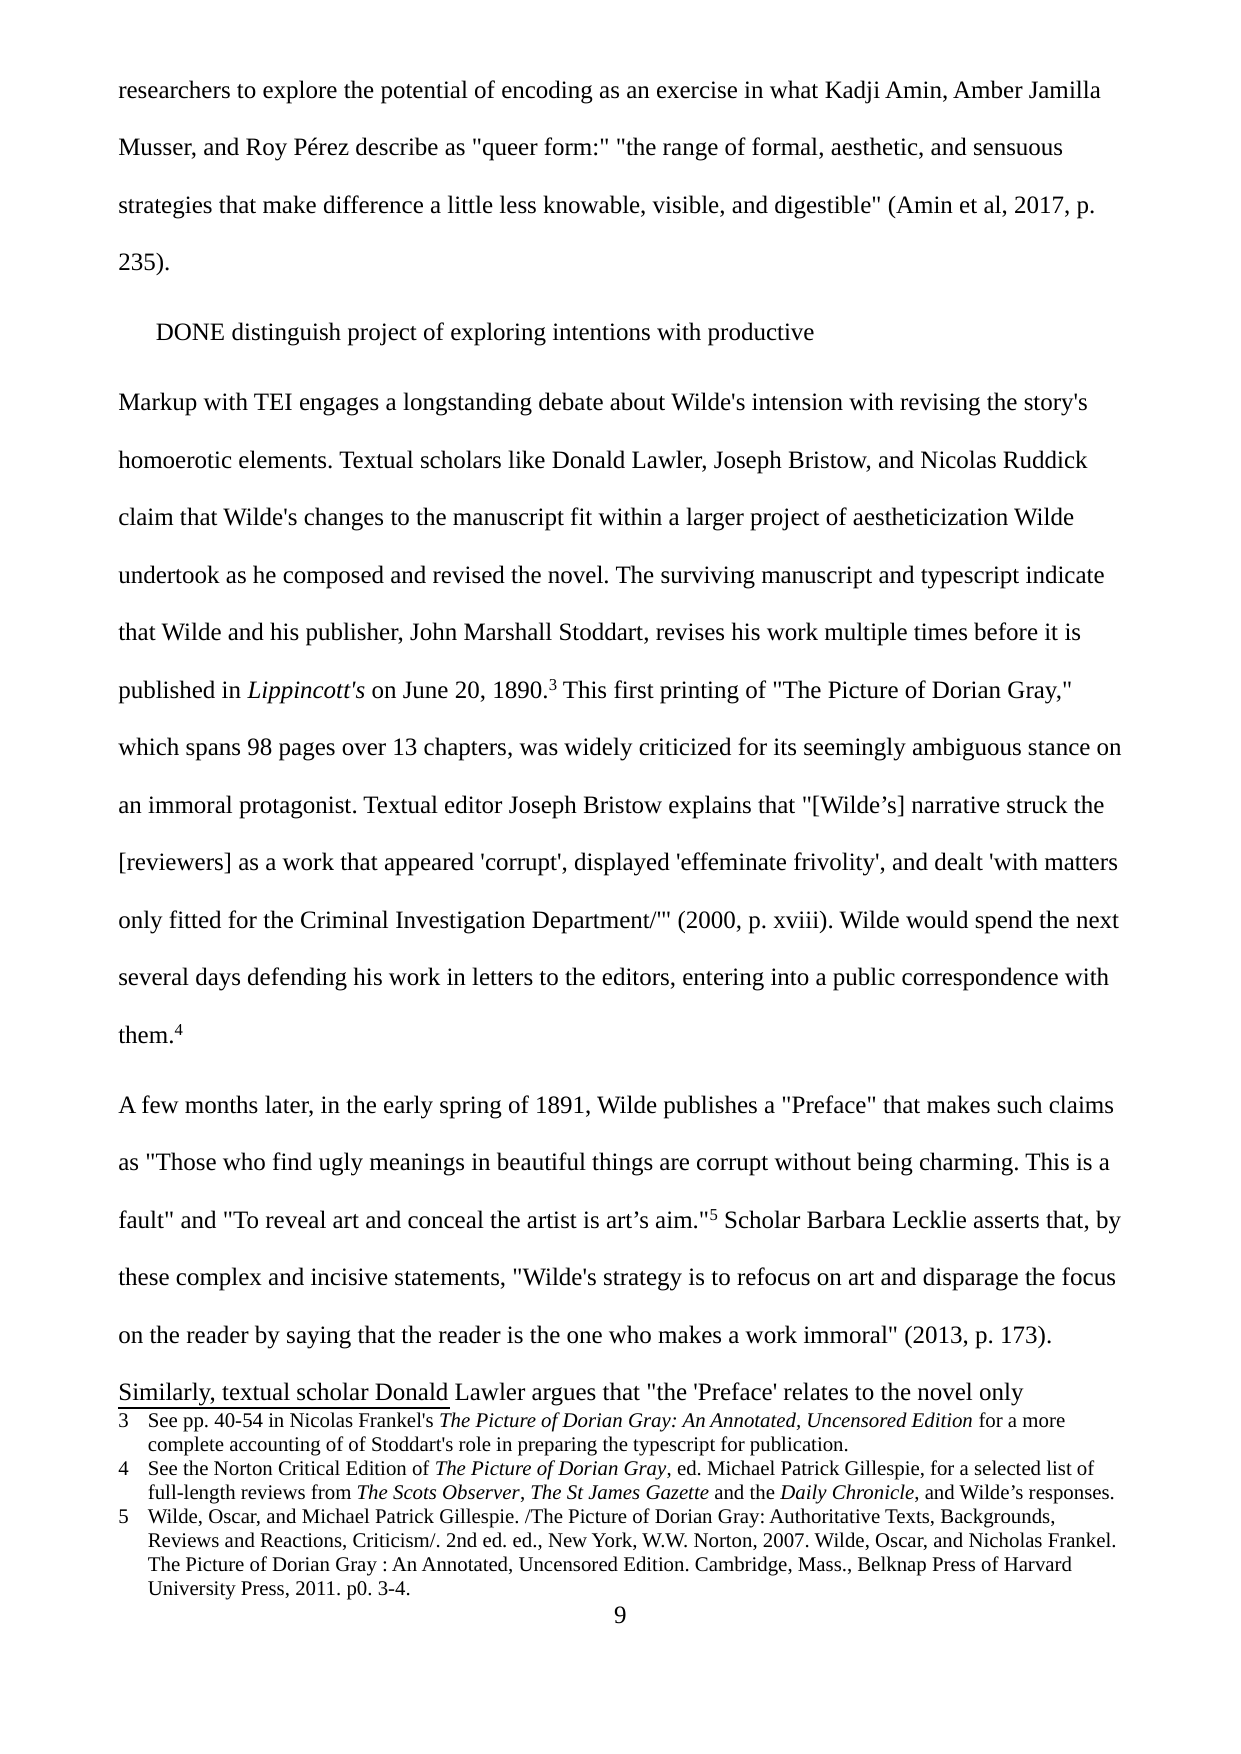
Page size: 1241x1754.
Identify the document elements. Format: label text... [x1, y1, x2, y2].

text researchers to explore the potential of encoding as an exercise in what Kadji Amin, Amber Jamilla Musser, and Roy Pérez describe as "queer form:" "the range of formal, aesthetic, and sensuous strategies that make difference a little less knowable, visible, and digestible" (Amin et al, 2017, p. 235). [118, 75, 1122, 276]
text Wilde, Oscar, and Michael Patrick Gillespie. /The Picture of Dorian Gray: Authoritative Texts, Backgrounds, Reviews and Reactions, Criticism/. 2nd ed. ed., New York, W.W. Norton, 2007. Wilde, Oscar, and Nicholas Frankel. The Picture of Dorian Gray : An Annotated, Uncensored Edition. Cambridge, Mass., Belknap Press of Harvard University Press, 2011. p0. 3-4. [118, 1504, 1122, 1600]
text See the Norton Critical Edition of The Picture of Dorian Gray, ed. Michael Patrick Gillespie, for a selected list of full-length reviews from The Scots Observer, The St James Gazette and the Daily Chronicle, and Wilde’s responses. [118, 1456, 1122, 1504]
text DONE distinguish project of exploring intentions with productive [156, 317, 1122, 346]
text A few months later, in the early spring of 1891, Wilde publishes a "Preface" that makes such claims as "Those who find ugly meanings in beautiful things are corrupt without being charming. This is a fault" and "To reveal art and conceal the artist is art’s aim." Scholar Barbara Lecklie asserts that, by these complex and incisive statements, "Wilde's strategy is to refocus on art and disparage the focus on the reader by saying that the reader is the one who makes a work immoral" (2013, p. 173). Similarly, textual scholar Donald Lawler argues that "the 'Preface' relates to the novel only [118, 1090, 1122, 1406]
text See pp. 40-54 in Nicolas Frankel's The Picture of Dorian Gray: An Annotated, Uncensored Edition for a more complete accounting of of Stoddart's role in preparing the typescript for publication. [118, 1408, 1122, 1456]
text Markup with TEI engages a longstanding debate about Wilde's intension with revising the story's homoerotic elements. Textual scholars like Donald Lawler, Joseph Bristow, and Nicolas Ruddick claim that Wilde's changes to the manuscript fit within a larger project of aestheticization Wilde undertook as he composed and revised the novel. The surviving manuscript and typescript indicate that Wilde and his publisher, John Marshall Stoddart, revises his work multiple times before it is published in Lippincott's on June 20, 1890. This first printing of "The Picture of Dorian Gray," which spans 98 pages over 13 chapters, was widely criticized for its seemingly ambiguous stance on an immoral protagonist. Textual editor Joseph Bristow explains that "[Wilde’s] narrative struck the [reviewers] as a work that appeared 'corrupt', displayed 'effeminate frivolity', and dealt 'with matters only fitted for the Criminal Investigation Department/'" (2000, p. xviii). Wilde would spend the next several days defending his work in letters to the editors, entering into a public correspondence with them. [118, 387, 1122, 1049]
